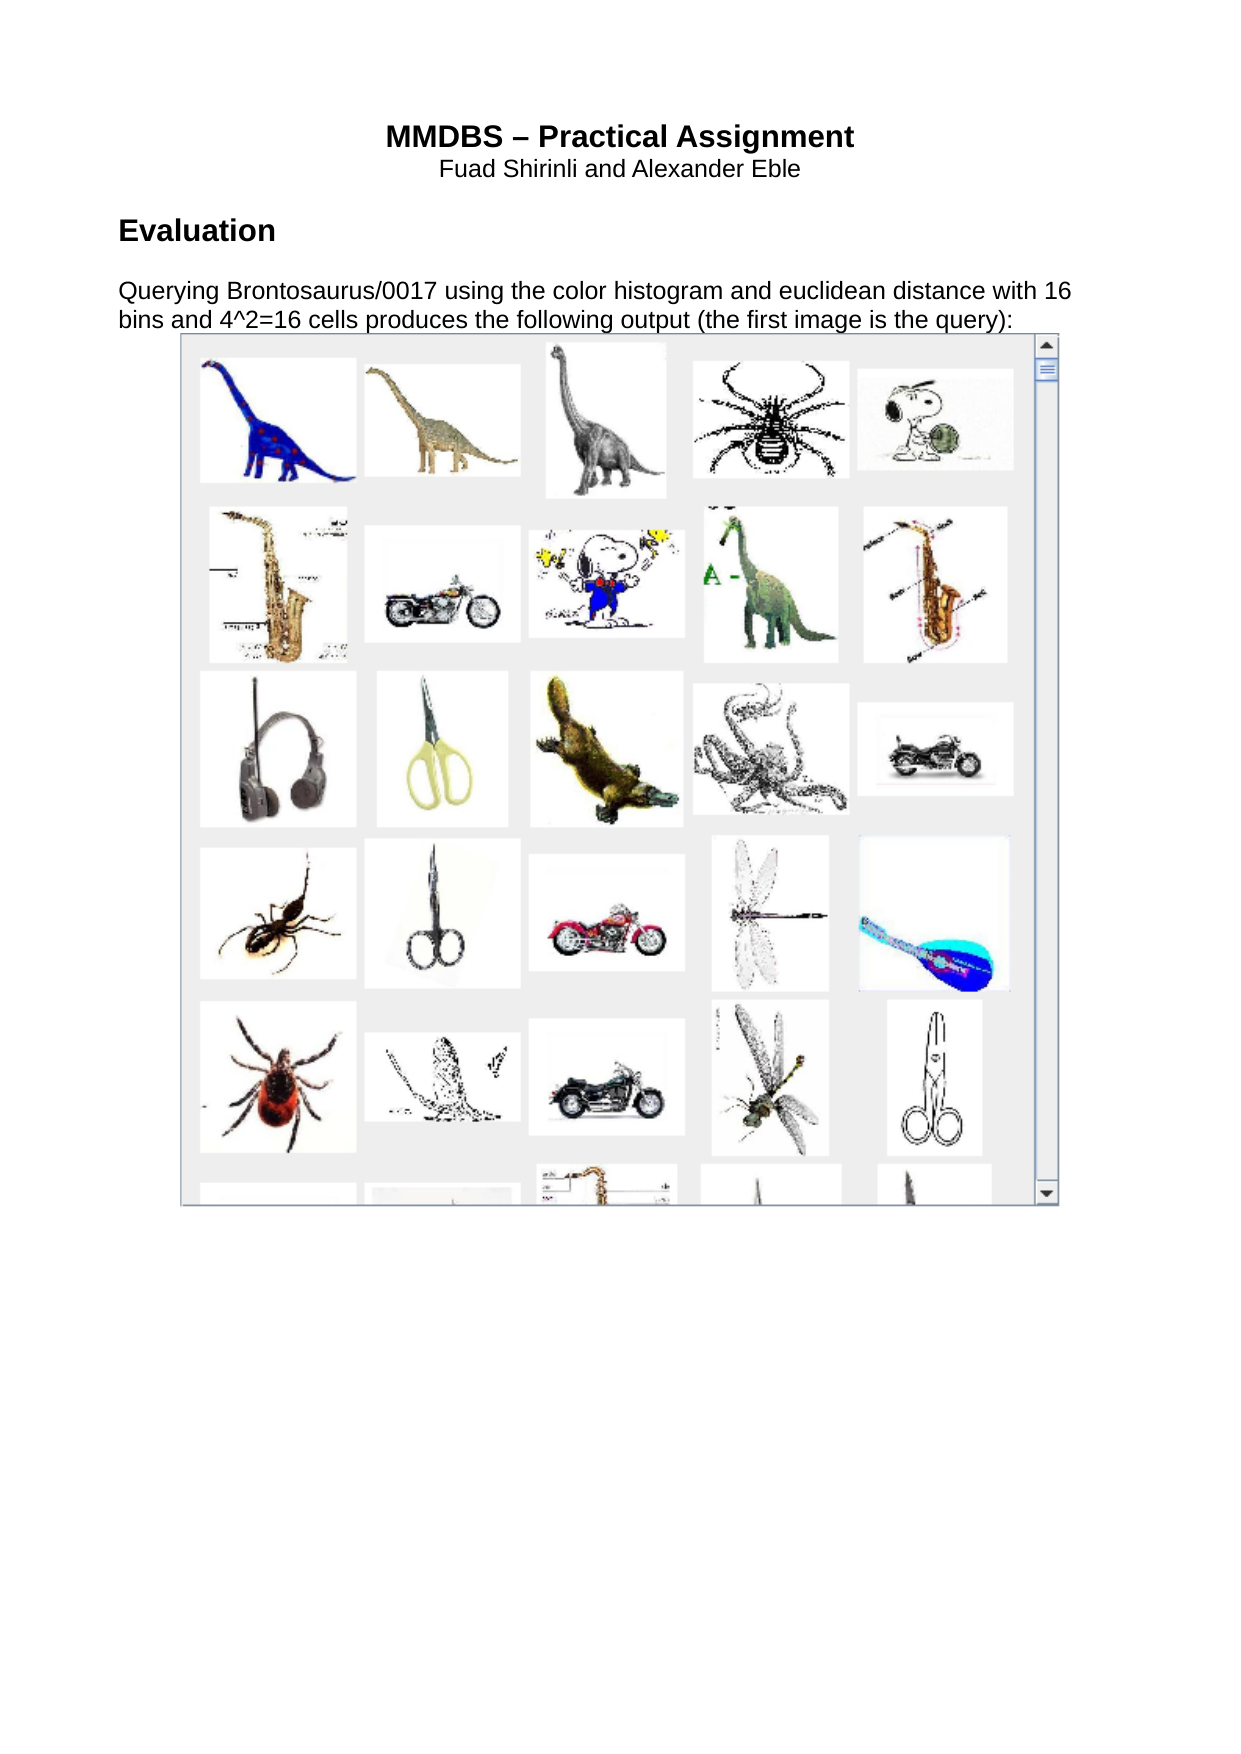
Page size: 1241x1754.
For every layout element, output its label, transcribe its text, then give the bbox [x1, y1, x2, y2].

text Querying Brontosaurus/0017 using the color histogram and euclidean distance with 16 bins and 4^2=16 cells produces the following output (the first image is the query): [118, 276, 1122, 334]
text MMDBS – Practical Assignment [118, 118, 1122, 154]
text Evaluation [118, 212, 1122, 247]
text Fuad Shirinli and Alexander Eble [118, 154, 1122, 183]
picture [180, 333, 1060, 1208]
